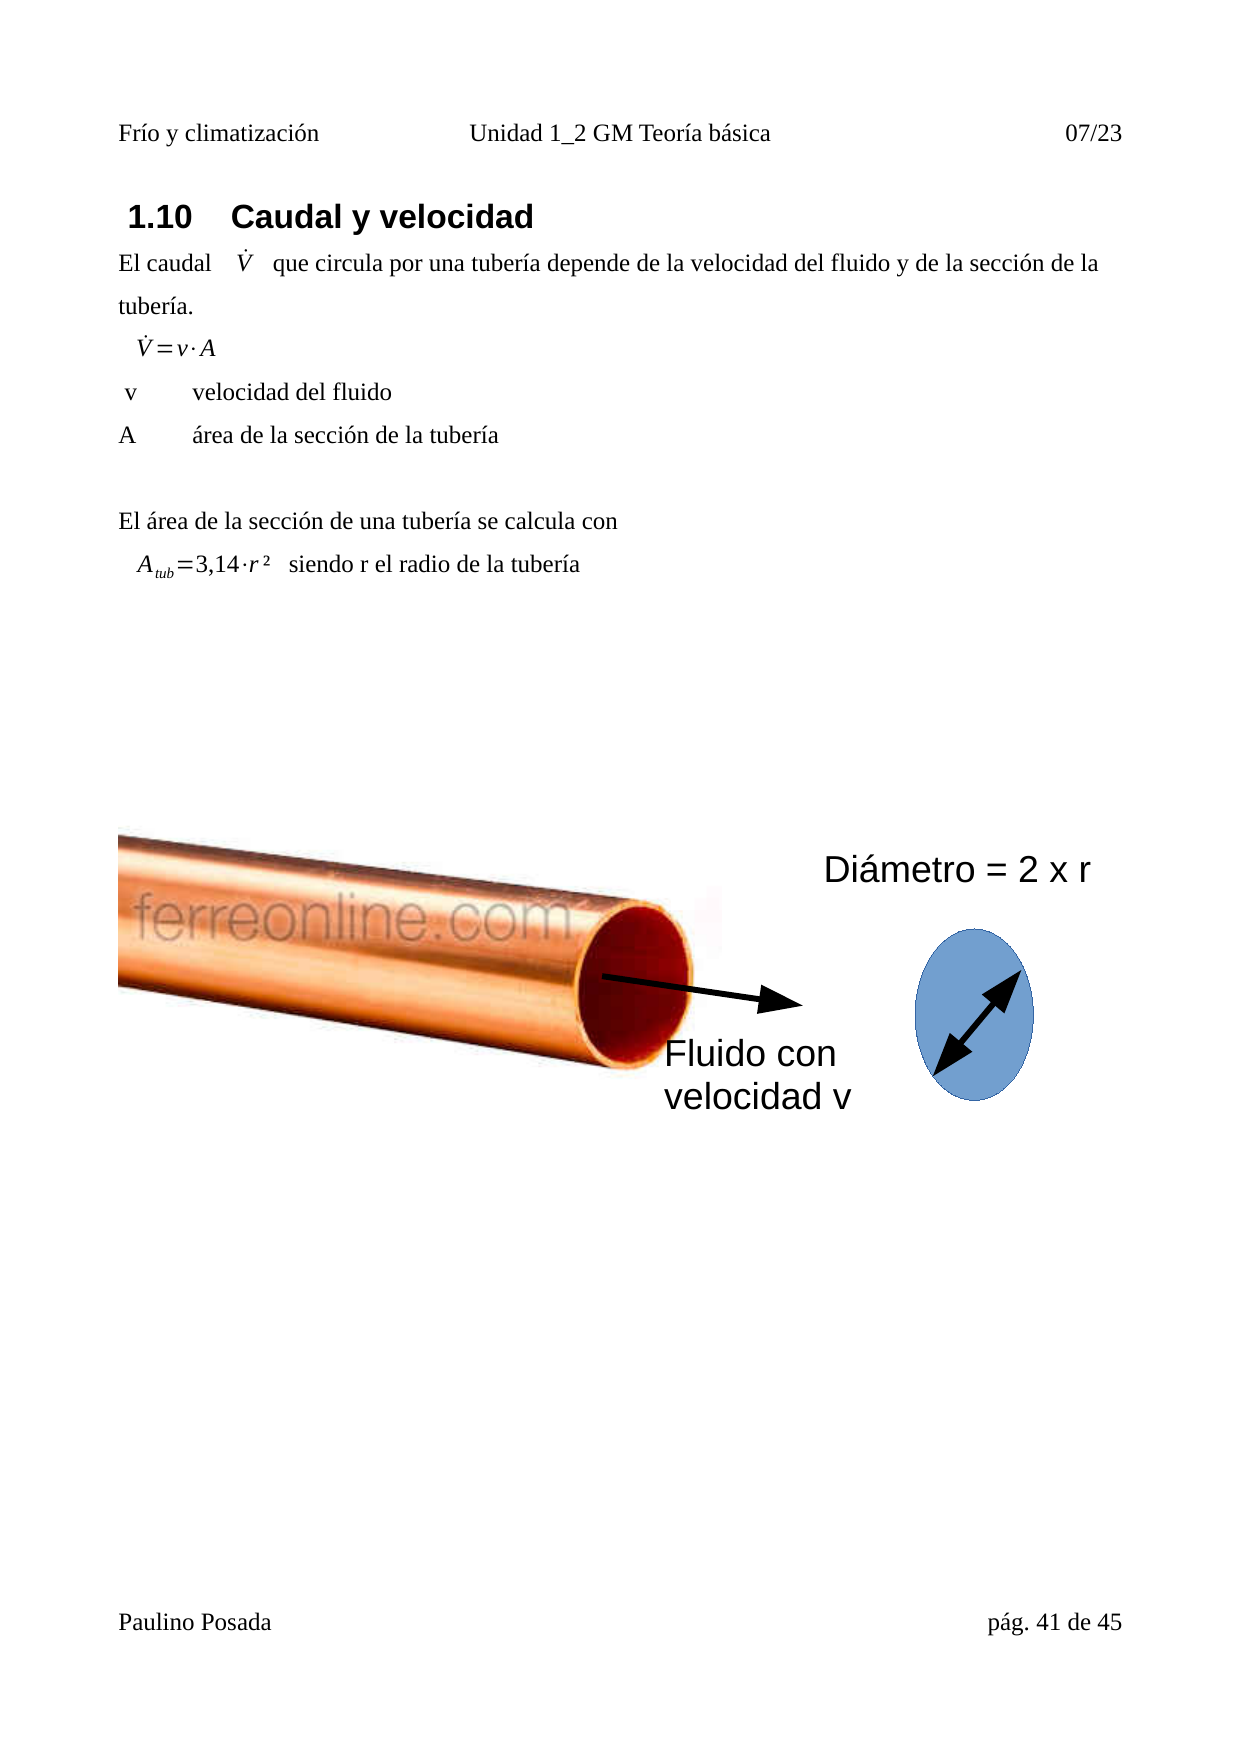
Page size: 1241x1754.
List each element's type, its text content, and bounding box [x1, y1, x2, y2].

text A área de la sección de la tubería [118, 420, 1122, 449]
text v velocidad del fluido [118, 377, 1122, 406]
picture [687, 1091, 697, 1096]
text El área de la sección de una tubería se calcula con [118, 506, 1122, 535]
subtitle Caudal y velocidad [118, 197, 1122, 236]
text El caudal que circula por una tubería depende de la velocidad del fluido y de la sección de la tubería. [118, 248, 1122, 320]
picture [118, 814, 722, 1096]
text siendo r el radio de la tubería [118, 549, 1122, 582]
